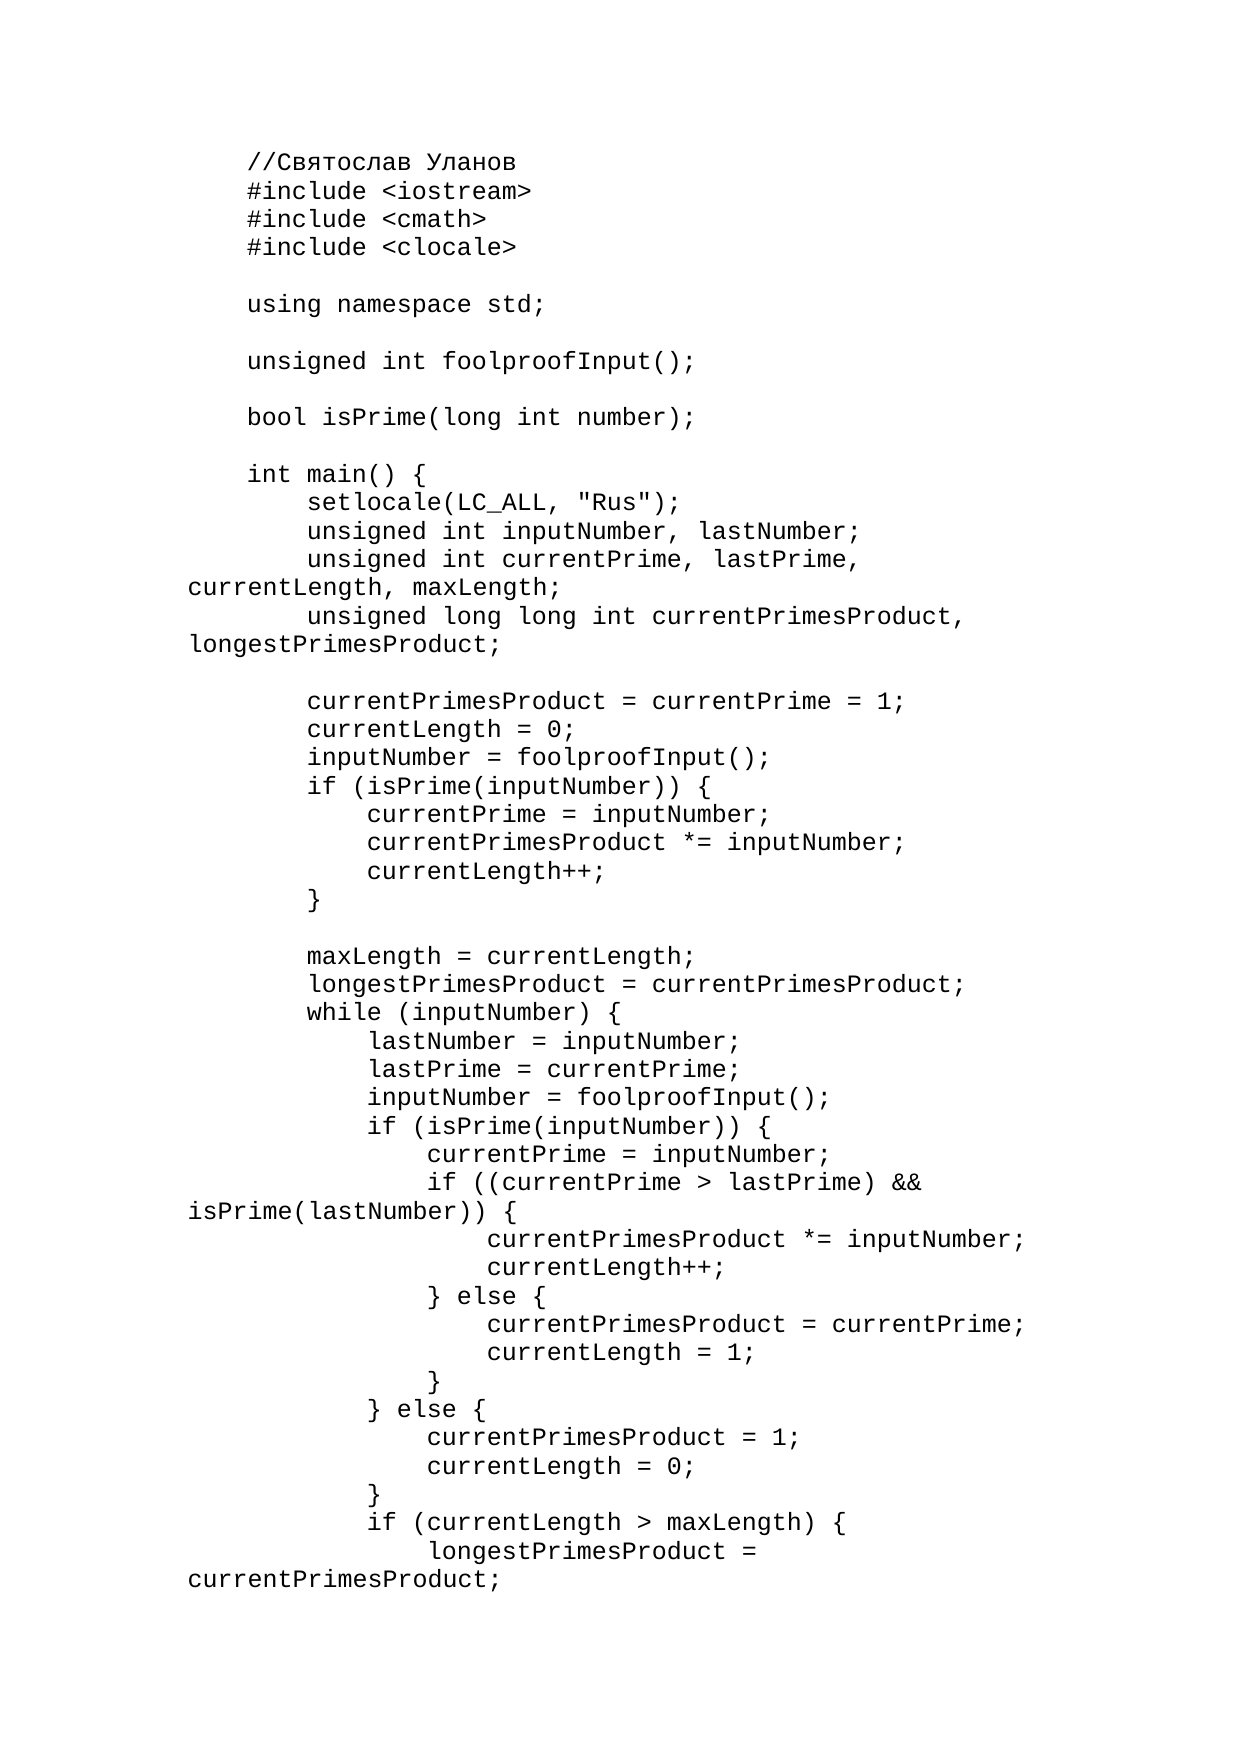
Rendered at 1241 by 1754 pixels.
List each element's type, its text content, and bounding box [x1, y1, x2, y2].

text lastPrime = currentPrime; [187, 1057, 1053, 1085]
text bool isPrime(long int number); [187, 405, 1053, 433]
text currentPrime = inputNumber; [187, 802, 1053, 830]
text longestPrimesProduct = currentPrimesProduct; [187, 1538, 1053, 1595]
text inputNumber = foolproofInput(); [187, 1085, 1053, 1113]
text int main() { [187, 462, 1053, 490]
text unsigned int currentPrime, lastPrime, currentLength, maxLength; [187, 547, 1053, 603]
text while (inputNumber) { [187, 1000, 1053, 1028]
text currentLength = 0; [187, 1453, 1053, 1482]
text if (isPrime(inputNumber)) { [187, 773, 1053, 802]
text if (currentLength > maxLength) { [187, 1510, 1053, 1538]
text currentPrime = inputNumber; [187, 1142, 1053, 1170]
text //Святослав Уланов [187, 150, 1053, 178]
text } [187, 1482, 1053, 1510]
text unsigned long long int currentPrimesProduct, longestPrimesProduct; [187, 603, 1053, 660]
text currentPrimesProduct *= inputNumber; [187, 1227, 1053, 1255]
text currentLength++; [187, 858, 1053, 887]
text } [187, 1368, 1053, 1397]
text currentLength = 0; [187, 717, 1053, 745]
text setlocale(LC_ALL, "Rus"); [187, 490, 1053, 518]
text if (isPrime(inputNumber)) { [187, 1113, 1053, 1142]
text currentPrimesProduct = currentPrime = 1; [187, 688, 1053, 717]
text } [187, 887, 1053, 915]
text maxLength = currentLength; [187, 943, 1053, 972]
text inputNumber = foolproofInput(); [187, 745, 1053, 773]
text } else { [187, 1397, 1053, 1425]
text #include <iostream> [187, 178, 1053, 207]
text using namespace std; [187, 292, 1053, 320]
text longestPrimesProduct = currentPrimesProduct; [187, 972, 1053, 1000]
text } else { [187, 1283, 1053, 1312]
text #include <clocale> [187, 235, 1053, 263]
text currentLength = 1; [187, 1340, 1053, 1368]
text lastNumber = inputNumber; [187, 1028, 1053, 1057]
text currentPrimesProduct = 1; [187, 1425, 1053, 1453]
text currentPrimesProduct = currentPrime; [187, 1312, 1053, 1340]
text if ((currentPrime > lastPrime) && isPrime(lastNumber)) { [187, 1170, 1053, 1227]
text unsigned int inputNumber, lastNumber; [187, 518, 1053, 547]
text unsigned int foolproofInput(); [187, 348, 1053, 377]
text currentLength++; [187, 1255, 1053, 1283]
text #include <cmath> [187, 207, 1053, 235]
text currentPrimesProduct *= inputNumber; [187, 830, 1053, 858]
